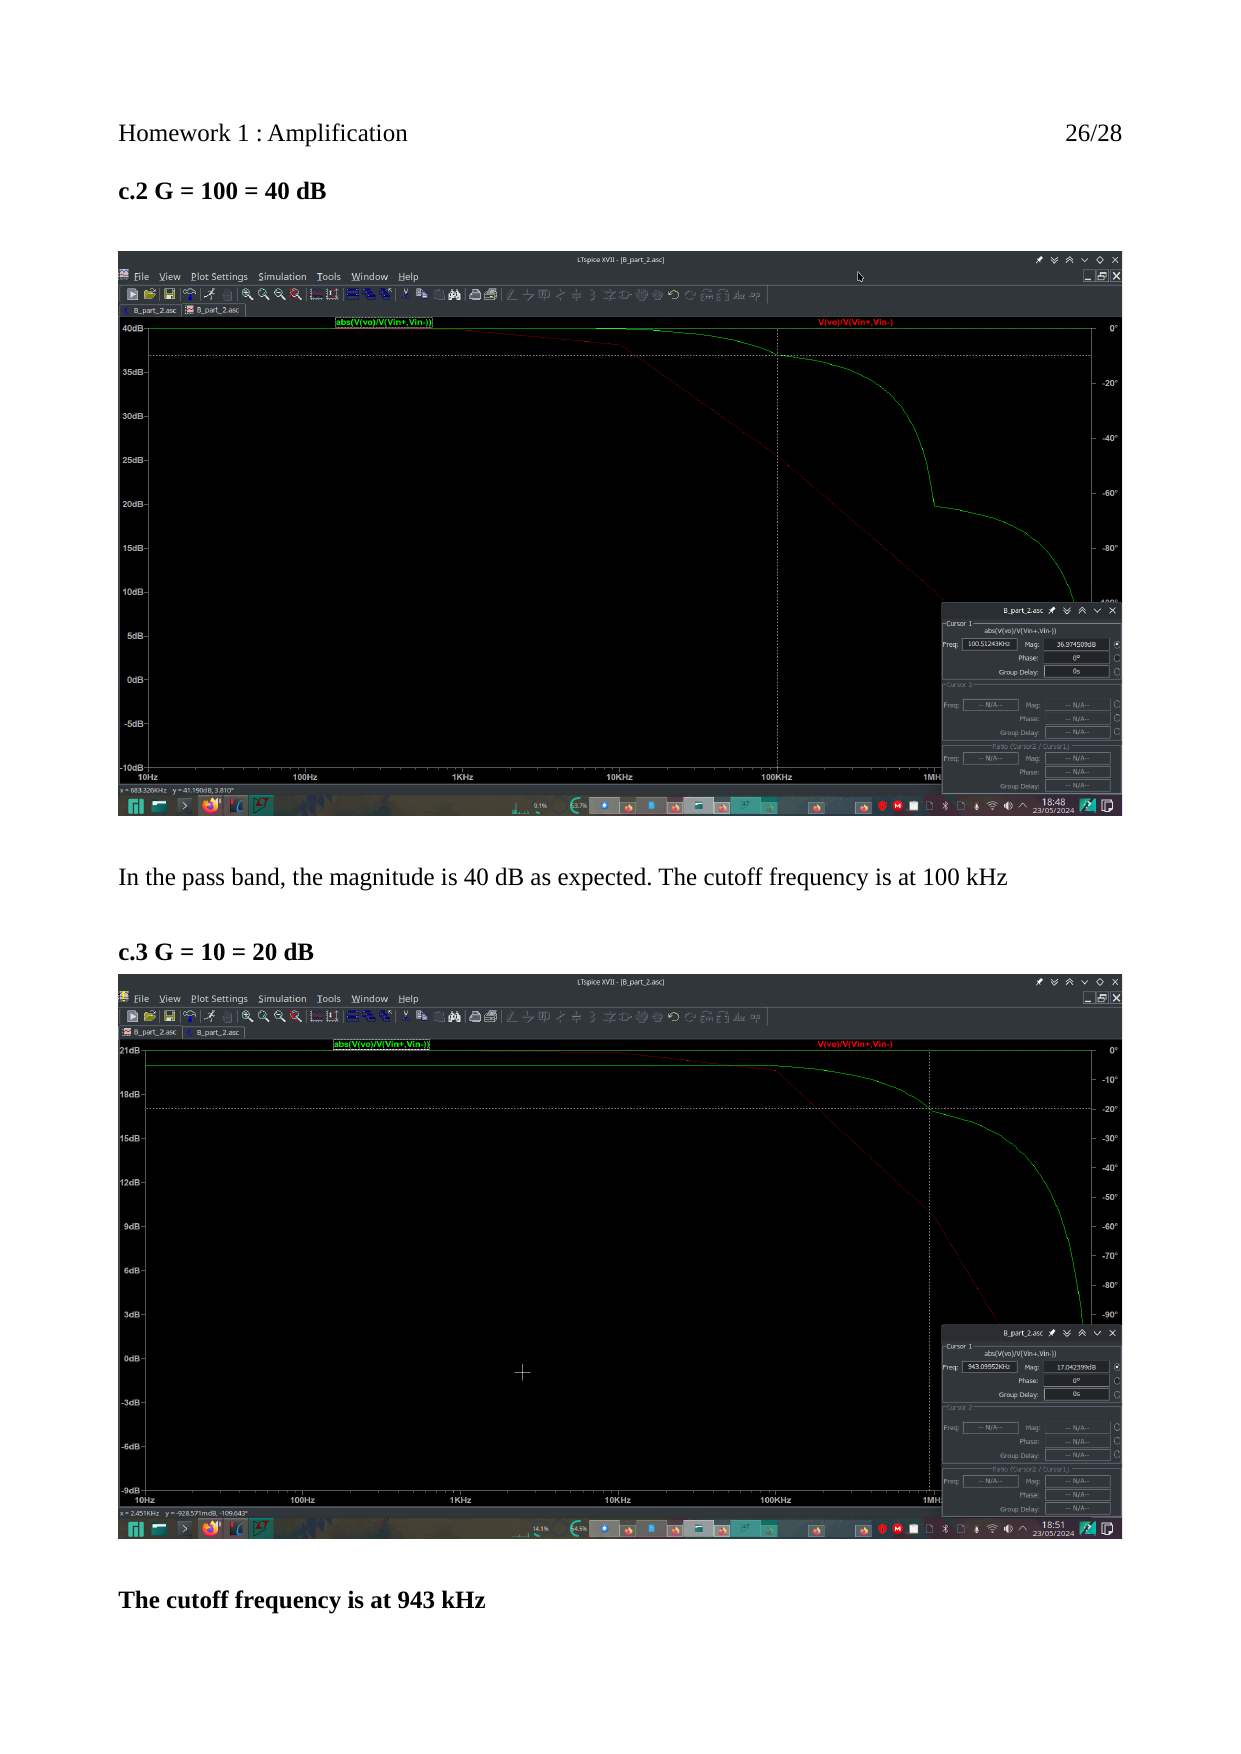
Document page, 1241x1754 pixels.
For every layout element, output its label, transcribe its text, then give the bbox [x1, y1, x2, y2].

text In the pass band, the magnitude is 40 dB as expected. The cutoff frequency is at 100 kHz [118, 862, 1122, 891]
text c.2 G = 100 = 40 dB [118, 176, 1122, 205]
text The cutoff frequency is at 943 kHz [118, 1585, 1122, 1613]
picture [118, 251, 1123, 816]
text c.3 G = 10 = 20 dB [118, 937, 1122, 965]
picture [118, 974, 1123, 1539]
